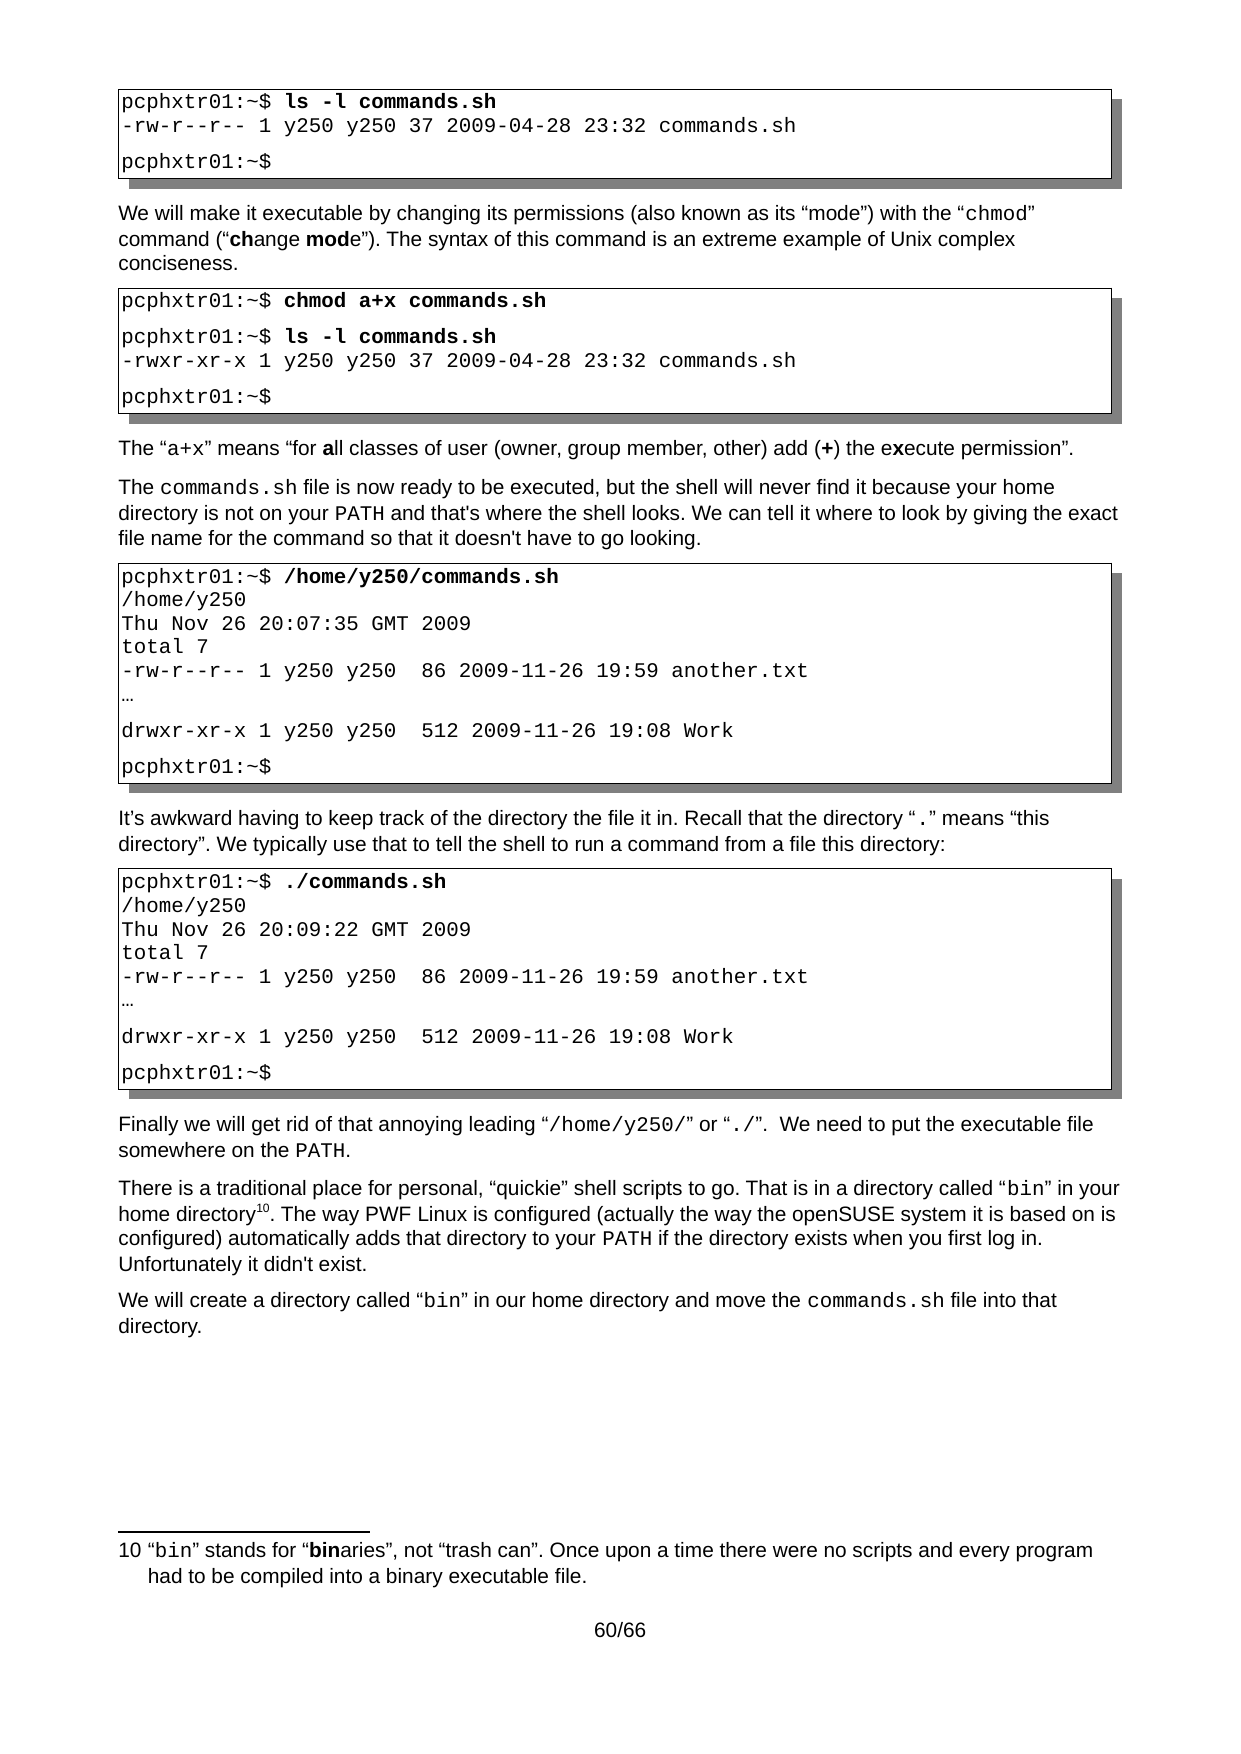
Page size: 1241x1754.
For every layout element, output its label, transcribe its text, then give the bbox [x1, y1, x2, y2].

text pcphxtr01:~$ ls -l commands.sh -rw-r--r-- 1 y250 y250 37 2009-04-28 23:32 commands.sh [119, 90, 1111, 139]
text There is a traditional place for personal, “quickie” shell scripts to go. That is in a directory called “bin” in your home directory. The way PWF Linux is configured (actually the way the openSUSE system it is based on is configured) automatically adds that directory to your PATH if the directory exists when you first log in. Unfortunately it didn't exist. [118, 1176, 1122, 1275]
text We will create a directory called “bin” in our home directory and move the commands.sh file into that directory. [118, 1288, 1122, 1338]
text drwxr-xr-x 1 y250 y250 512 2009-11-26 19:08 Work [119, 717, 1111, 744]
text The “a+x” means “for all classes of user (owner, group member, other) add (+) the execute permission”. [118, 436, 1122, 462]
text pcphxtr01:~$ ./commands.sh /home/y250 Thu Nov 26 20:09:22 GMT 2009 total 7 -rw-r--r-- 1 y250 y250 86 2009-11-26 19:59 another.txt … [119, 869, 1111, 1013]
text drwxr-xr-x 1 y250 y250 512 2009-11-26 19:08 Work [119, 1023, 1111, 1049]
text pcphxtr01:~$ [119, 148, 1111, 178]
text pcphxtr01:~$ [119, 383, 1111, 413]
text pcphxtr01:~$ /home/y250/commands.sh /home/y250 Thu Nov 26 20:07:35 GMT 2009 total 7 -rw-r--r-- 1 y250 y250 86 2009-11-26 19:59 another.txt … [119, 564, 1111, 707]
text The commands.sh file is now ready to be executed, but the shell will never find it because your home directory is not on your PATH and that's where the shell looks. We can tell it where to look by giving the exact file name for the command so that it doesn't have to go looking. [118, 474, 1122, 550]
text pcphxtr01:~$ [119, 753, 1111, 783]
text “bin” stands for “binaries”, not “trash can”. Once upon a time there were no scripts and every program had to be compiled into a binary executable file. [118, 1538, 1122, 1588]
text It’s awkward having to keep track of the directory the file it in. Recall that the directory “.” means “this directory”. We typically use that to tell the shell to run a command from a file this directory: [118, 806, 1122, 856]
text We will make it executable by changing its permissions (also known as its “mode”) with the “chmod” command (“change mode”). The syntax of this command is an extreme example of Unix complex conciseness. [118, 201, 1122, 275]
text pcphxtr01:~$ [119, 1059, 1111, 1088]
text Finally we will get rid of that annoying leading “/home/y250/” or “./”. We need to put the executable file somewhere on the PATH. [118, 1112, 1122, 1163]
text pcphxtr01:~$ ls -l commands.sh -rwxr-xr-x 1 y250 y250 37 2009-04-28 23:32 commands.sh [119, 323, 1111, 374]
text pcphxtr01:~$ chmod a+x commands.sh [119, 289, 1111, 314]
